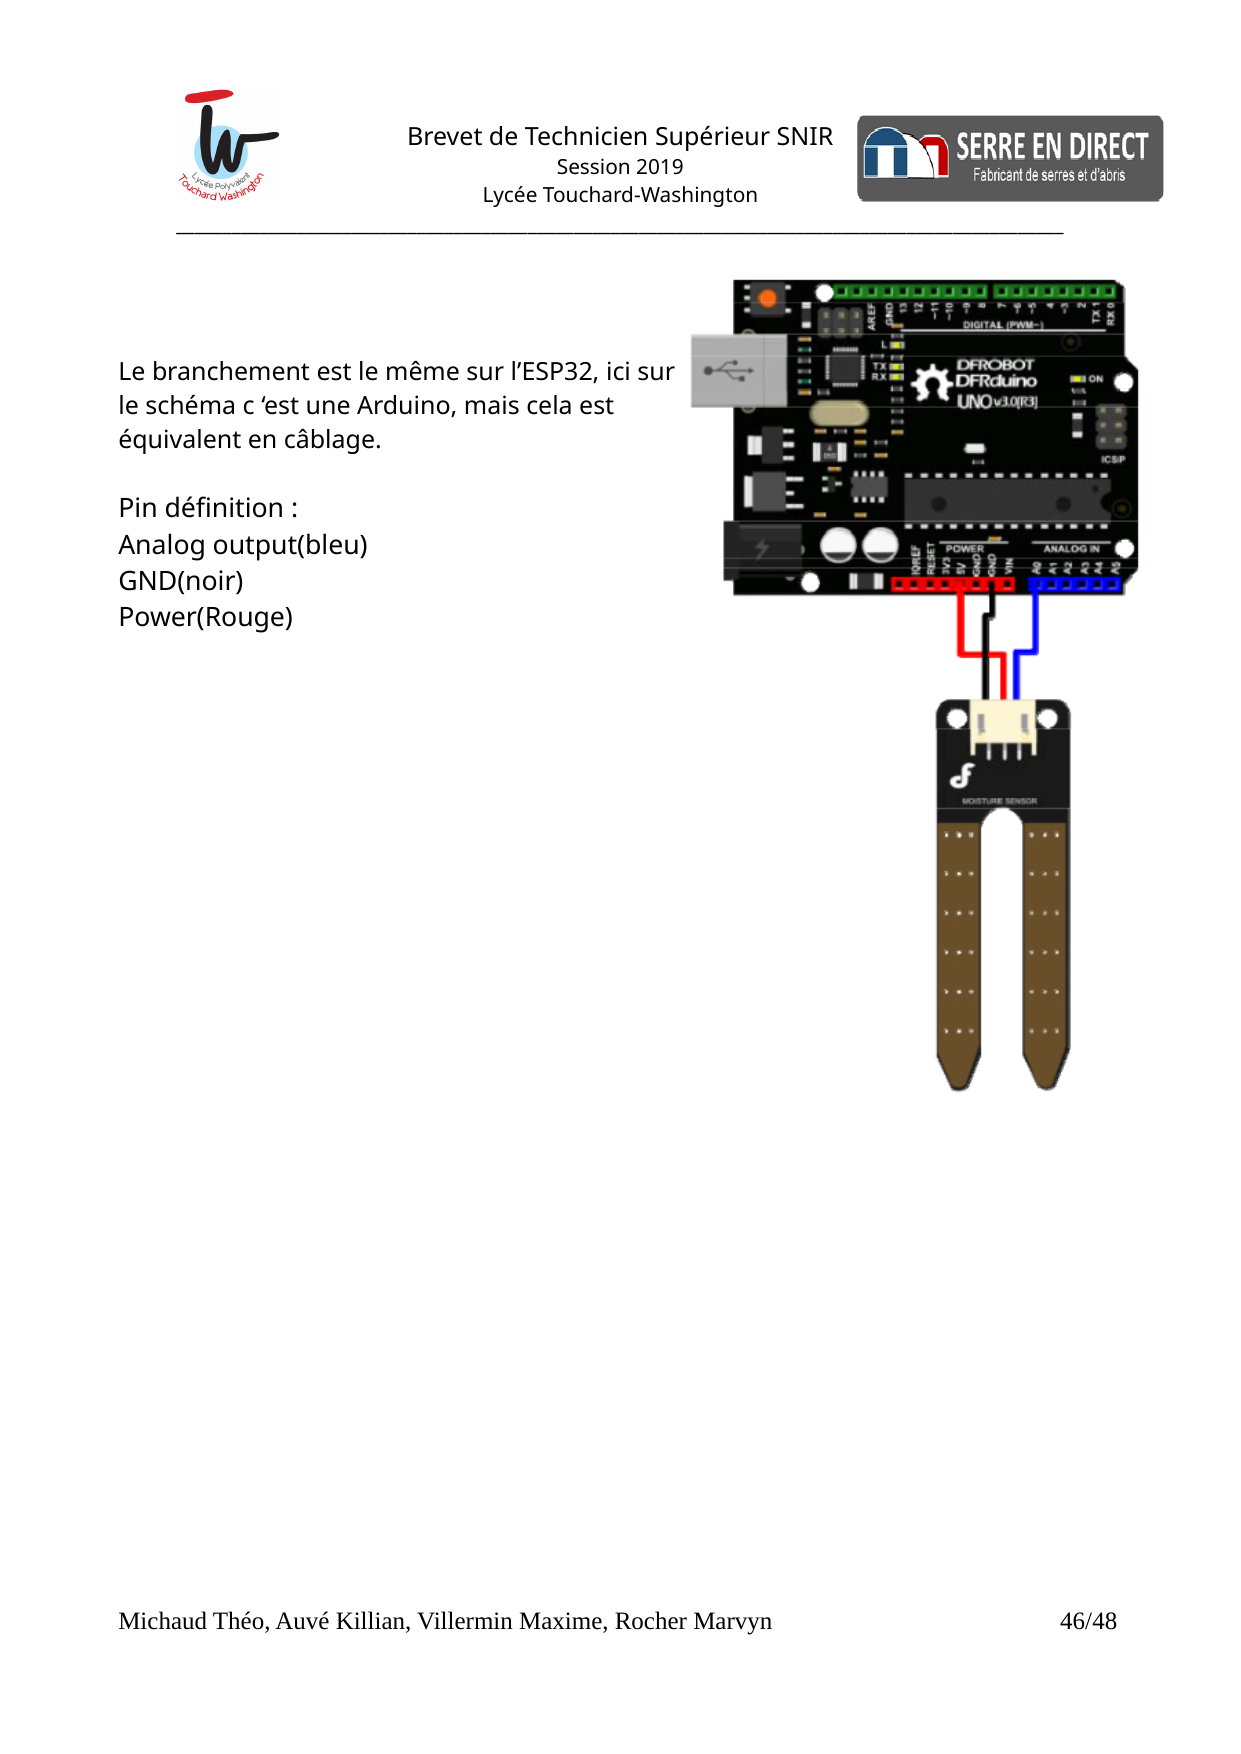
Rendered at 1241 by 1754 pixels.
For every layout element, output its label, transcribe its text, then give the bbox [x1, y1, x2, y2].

picture [681, 276, 1141, 1098]
text Analog output(bleu) [118, 526, 681, 562]
picture [176, 86, 281, 203]
picture [852, 113, 1167, 206]
text Le branchement est le même sur l’ESP32, ici sur le schéma c ‘est une Arduino, mais cela est équivalent en câblage. [118, 353, 681, 455]
text Power(Rouge) [118, 598, 681, 634]
text Pin définition : [118, 489, 681, 526]
text GND(noir) [118, 562, 681, 598]
